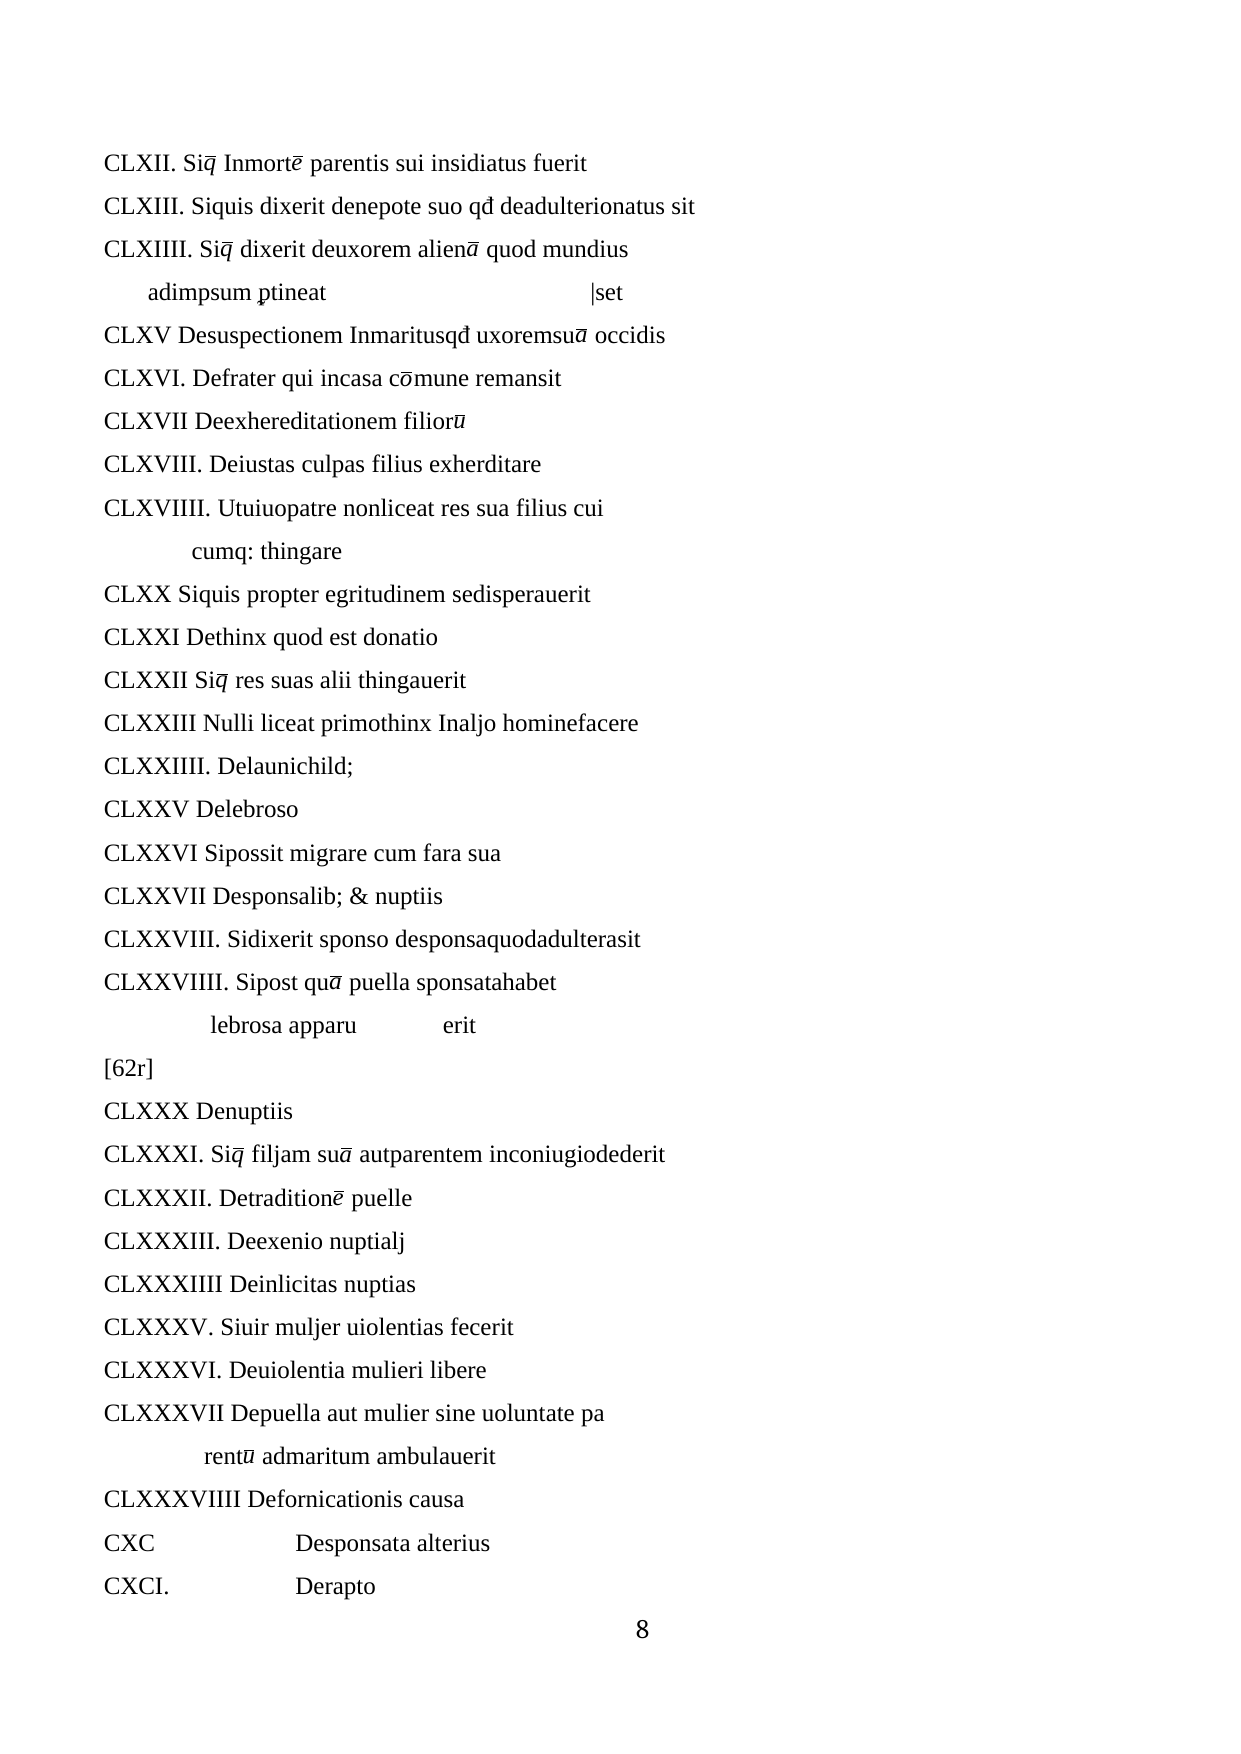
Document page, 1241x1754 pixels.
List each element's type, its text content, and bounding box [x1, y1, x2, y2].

text CLXXXIIII Deinlicitas nuptias [103, 1269, 1211, 1298]
text CLXVIII. Deiustas culpas filius exherditare [103, 449, 1211, 478]
text CLXXVI Sipossit migrare cum fara sua [103, 838, 1211, 866]
text CLXVI. Defrater qui incasa cmune remansit [103, 363, 1211, 392]
text CLXIII. Siquis dixerit denepote suo qđ deadulterionatus sit [103, 191, 1211, 219]
text CLXII. Si Inmort parentis sui insidiatus fuerit [103, 148, 1211, 176]
text CLXXXV. Siuir muljer uiolentias fecerit [103, 1312, 1211, 1341]
text CLXXIIII. Delaunichild; [103, 751, 1211, 780]
text CLXXXI. Si filjam su autparentem inconiugiodederit [103, 1139, 1211, 1168]
text rent admaritum ambulauerit [103, 1441, 1211, 1470]
text CLXXXVII Depuella aut mulier sine uoluntate pa [103, 1398, 1211, 1427]
text CLXIIII. Si dixerit deuxorem alien quod mundius [103, 234, 1211, 263]
text CLXXXVIIII Defornicationis causa [103, 1484, 1211, 1513]
text CLXV Desuspectionem Inmaritusqđ uxoremsu occidis [103, 320, 1211, 349]
text adimpsum ᵱtineat |set [103, 277, 1211, 306]
text CLXX Siquis propter egritudinem sedisperauerit [103, 579, 1211, 608]
text CLXVII Deexhereditationem filior [103, 406, 1211, 435]
text CLXXV Delebroso [103, 794, 1211, 823]
text CLXXXVI. Deuiolentia mulieri libere [103, 1355, 1211, 1384]
text CLXVIIII. Utuiuopatre nonliceat res sua filius cui [103, 493, 1211, 521]
text CLXXVII Desponsalib; & nuptiis [103, 881, 1211, 909]
text lebrosa apparu erit [103, 1010, 1211, 1039]
text CXCI. Derapto [103, 1571, 1211, 1599]
text CLXXI Dethinx quod est donatio [103, 622, 1211, 651]
text CLXXX Denuptiis [103, 1096, 1211, 1125]
text CLXXVIII. Sidixerit sponso desponsaquodadulterasit [103, 924, 1211, 953]
text CLXXXIII. Deexenio nuptialj [103, 1226, 1211, 1254]
text CLXXXII. Detradition puelle [103, 1183, 1211, 1211]
text [62r] [103, 1053, 1211, 1082]
text CXC Desponsata alterius [103, 1528, 1211, 1556]
text CLXXIII Nulli liceat primothinx Inaljo hominefacere [103, 708, 1211, 737]
text CLXXII Si res suas alii thingauerit [103, 665, 1211, 694]
text CLXXVIIII. Sipost qu puella sponsatahabet [103, 967, 1211, 996]
text cumq: thingare [103, 536, 1211, 564]
